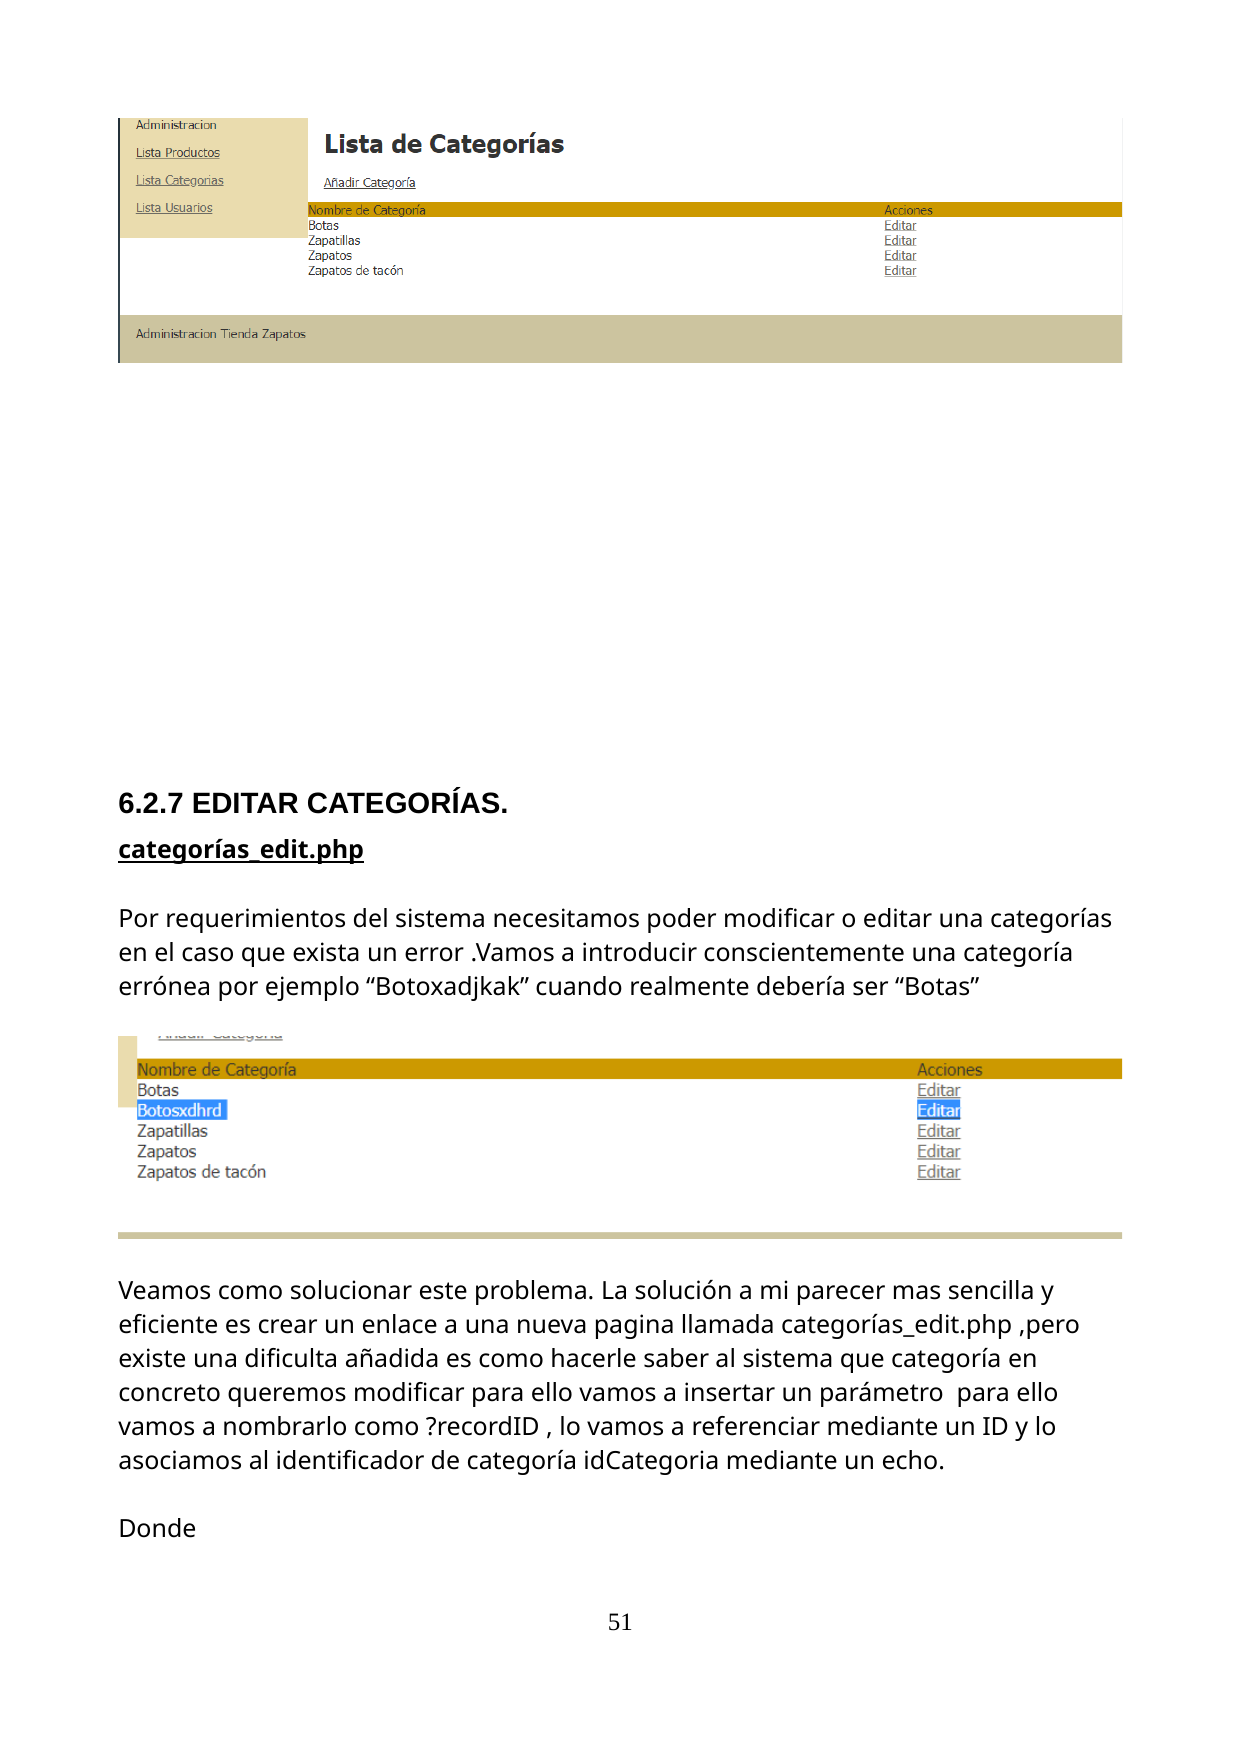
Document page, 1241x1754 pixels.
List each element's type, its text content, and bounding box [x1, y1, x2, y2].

text Por requerimientos del sistema necesitamos poder modificar o editar una categorías en el caso que exista un error .Vamos a introducir conscientemente una categoría errónea por ejemplo “Botoxadjkak” cuando realmente debería ser “Botas” [118, 900, 1122, 1002]
picture [118, 1036, 1123, 1239]
subtitle 6.2.7 EDITAR CATEGORÍAS. [118, 786, 1122, 820]
picture [118, 118, 1123, 363]
text Veamos como solucionar este problema. La solución a mi parecer mas sencilla y eficiente es crear un enlace a una nueva pagina llamada categorías_edit.php ,pero existe una dificulta añadida es como hacerle saber al sistema que categoría en concreto queremos modificar para ello vamos a insertar un parámetro para ello vamos a nombrarlo como ?recordID , lo vamos a referenciar mediante un ID y lo asociamos al identificador de categoría idCategoria mediante un echo. [118, 1273, 1122, 1477]
text categorías_edit.php [118, 832, 1122, 866]
text Donde [118, 1511, 1122, 1545]
